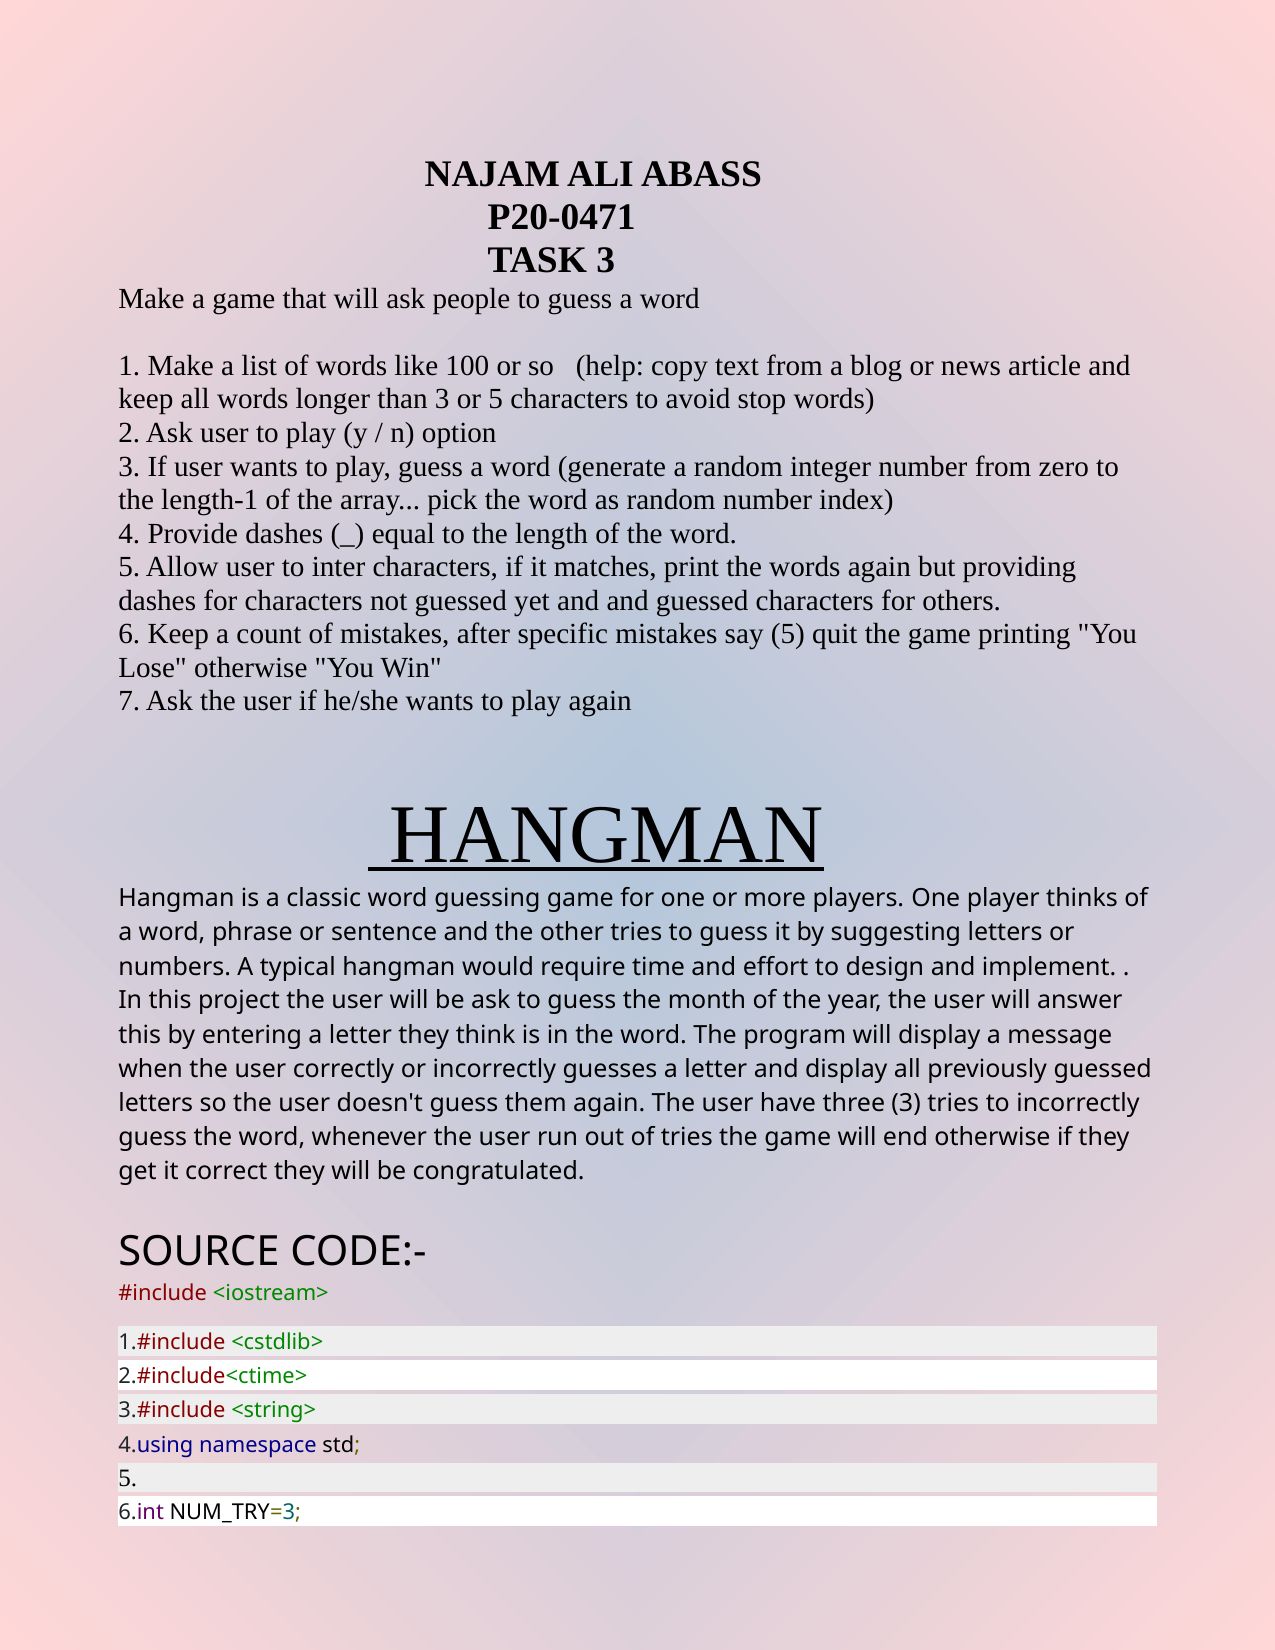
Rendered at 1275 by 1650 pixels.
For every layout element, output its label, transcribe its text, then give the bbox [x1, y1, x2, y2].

text 7. Ask the user if he/she wants to play again [118, 683, 1157, 717]
text 5. Allow user to inter characters, if it matches, print the words again but providing dashes for characters not guessed yet and and guessed characters for others. [118, 549, 1157, 616]
text P20-0471 [118, 195, 1157, 238]
text 2. Ask user to play (y / n) option [118, 415, 1157, 449]
list #include<ctime> [118, 1360, 1157, 1390]
text 1. Make a list of words like 100 or so (help: copy text from a blog or news article and keep all words longer than 3 or 5 characters to avoid stop words) [118, 348, 1157, 415]
list #include <cstdlib> [118, 1326, 1157, 1356]
text NAJAM ALI ABASS [118, 152, 1157, 195]
text HANGMAN [118, 784, 1157, 880]
text 6. Keep a count of mistakes, after specific mistakes say (5) quit the game printing "You Lose" otherwise "You Win" [118, 616, 1157, 683]
text SOURCE CODE:- [118, 1221, 1157, 1277]
text 3. If user wants to play, guess a word (generate a random integer number from zero to the length-1 of the array... pick the word as random number index) [118, 449, 1157, 516]
text #include <iostream> [118, 1277, 1157, 1307]
list int NUM_TRY=3; [118, 1496, 1157, 1526]
list using namespace std; [118, 1429, 1157, 1458]
text 4. Provide dashes (_) equal to the length of the word. [118, 516, 1157, 549]
text TASK 3 [118, 238, 1157, 281]
list #include <string> [118, 1394, 1157, 1424]
text Make a game that will ask people to guess a word [118, 281, 1157, 314]
text Hangman is a classic word guessing game for one or more players. One player thinks of a word, phrase or sentence and the other tries to guess it by suggesting letters or numbers. A typical hangman would require time and effort to design and implement. . In this project the user will be ask to guess the month of the year, the user will answer this by entering a letter they think is in the word. The program will display a message when the user correctly or incorrectly guesses a letter and display all previously guessed letters so the user doesn't guess them again. The user have three (3) tries to incorrectly guess the word, whenever the user run out of tries the game will end otherwise if they get it correct they will be congratulated. [118, 880, 1157, 1187]
